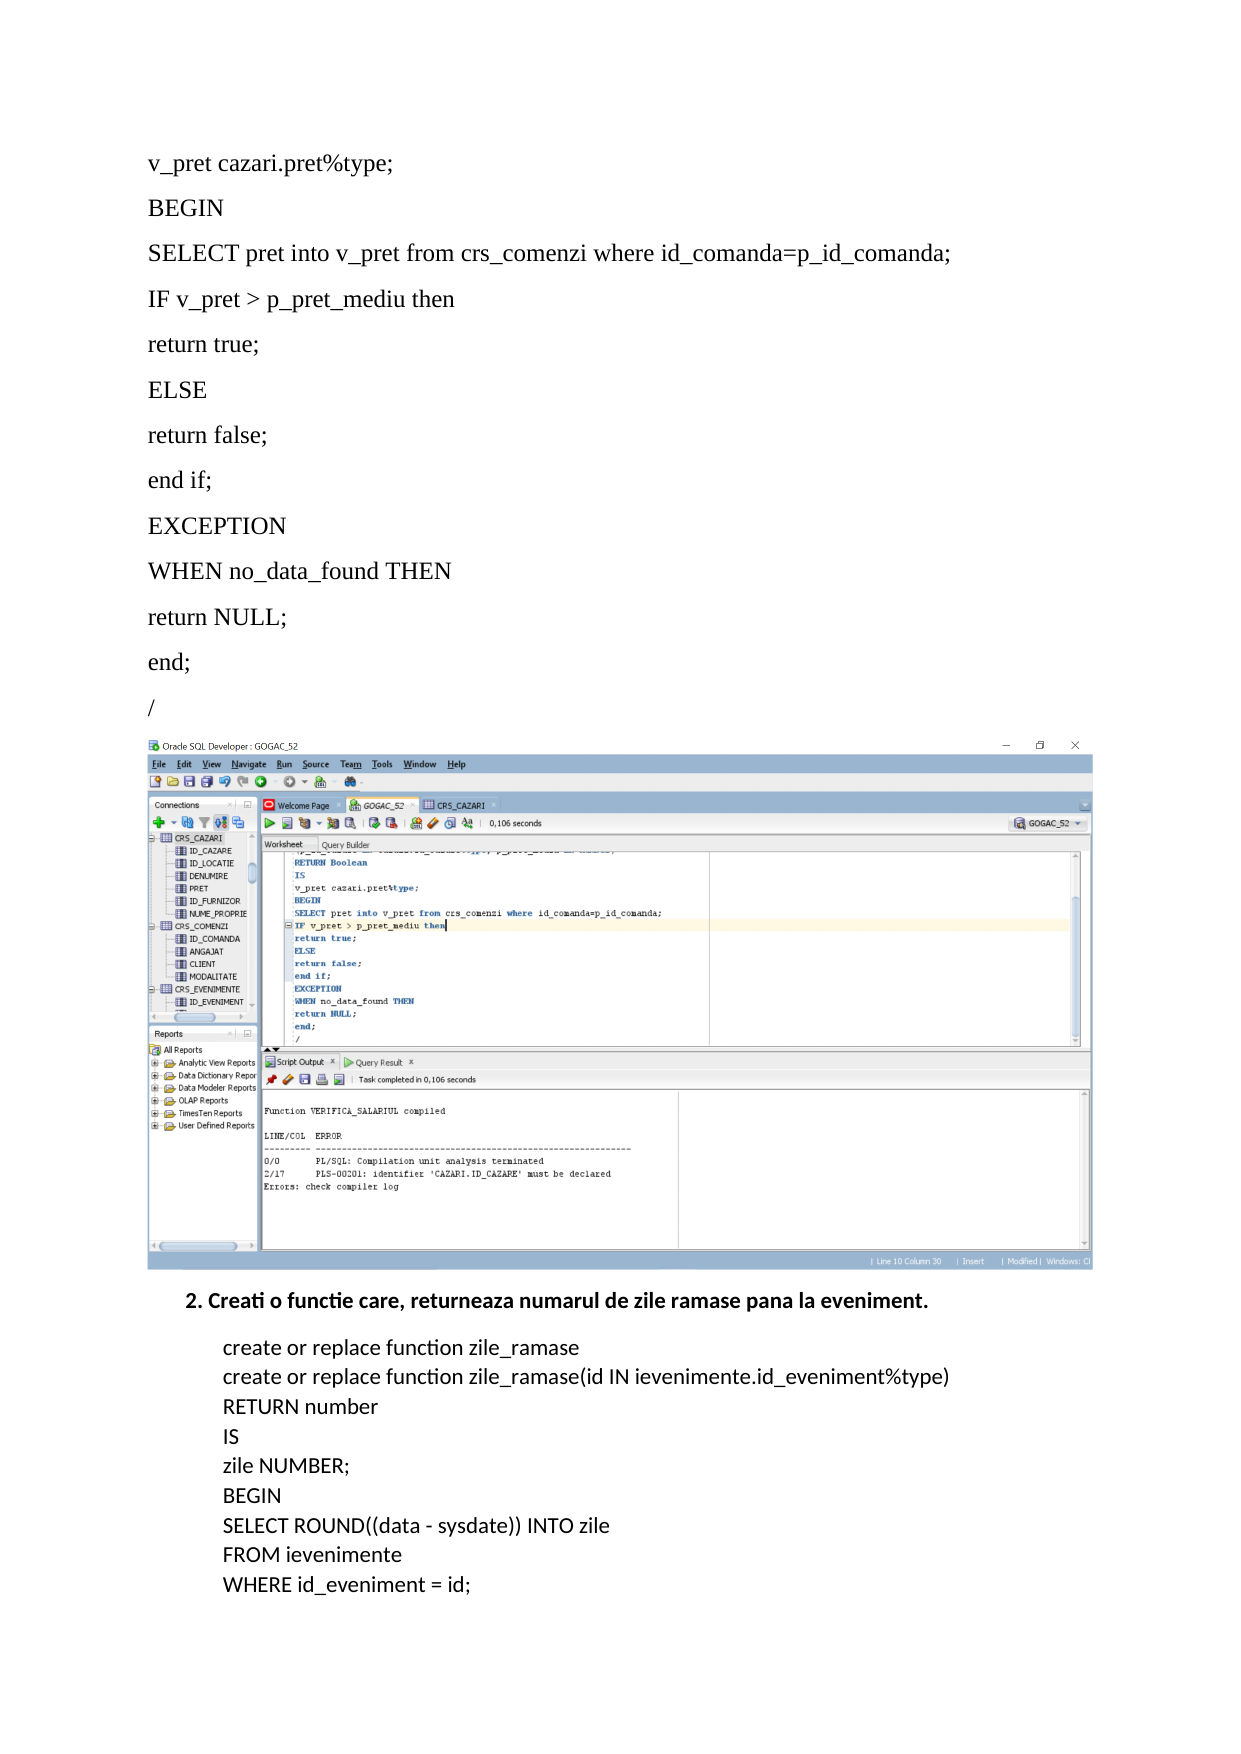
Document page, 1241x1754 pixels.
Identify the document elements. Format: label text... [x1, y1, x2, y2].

text 2. Creati o functie care, returneaza numarul de zile ramase pana la eveniment. [185, 1286, 1093, 1314]
text SELECT pret into v_pret from crs_comenzi where id_comanda=p_id_comanda; [148, 238, 1093, 267]
text EXCEPTION [148, 511, 1093, 540]
list SELECT ROUND((data - sysdate)) INTO zile [223, 1511, 1093, 1539]
list zile NUMBER; [223, 1452, 1093, 1479]
list FROM ievenimente [223, 1541, 1093, 1569]
text ELSE [148, 375, 1093, 403]
text end if; [148, 466, 1093, 494]
list create or replace function zile_ramase(id IN ievenimente.id_eveniment%type) [223, 1362, 1093, 1391]
text / [148, 693, 1093, 721]
text WHEN no_data_found THEN [148, 556, 1093, 585]
text return true; [148, 329, 1093, 358]
list WHERE id_eveniment = id; [223, 1570, 1093, 1598]
list IS [223, 1422, 1093, 1450]
list BEGIN [223, 1481, 1093, 1509]
text end; [148, 647, 1093, 676]
text BEGIN [148, 193, 1093, 222]
list create or replace function zile_ramase [223, 1333, 1093, 1361]
text return false; [148, 420, 1093, 449]
text IF v_pret > p_pret_mediu then [148, 284, 1093, 313]
text return NULL; [148, 602, 1093, 631]
list RETURN number [223, 1392, 1093, 1420]
text v_pret cazari.pret%type; [148, 148, 1093, 176]
